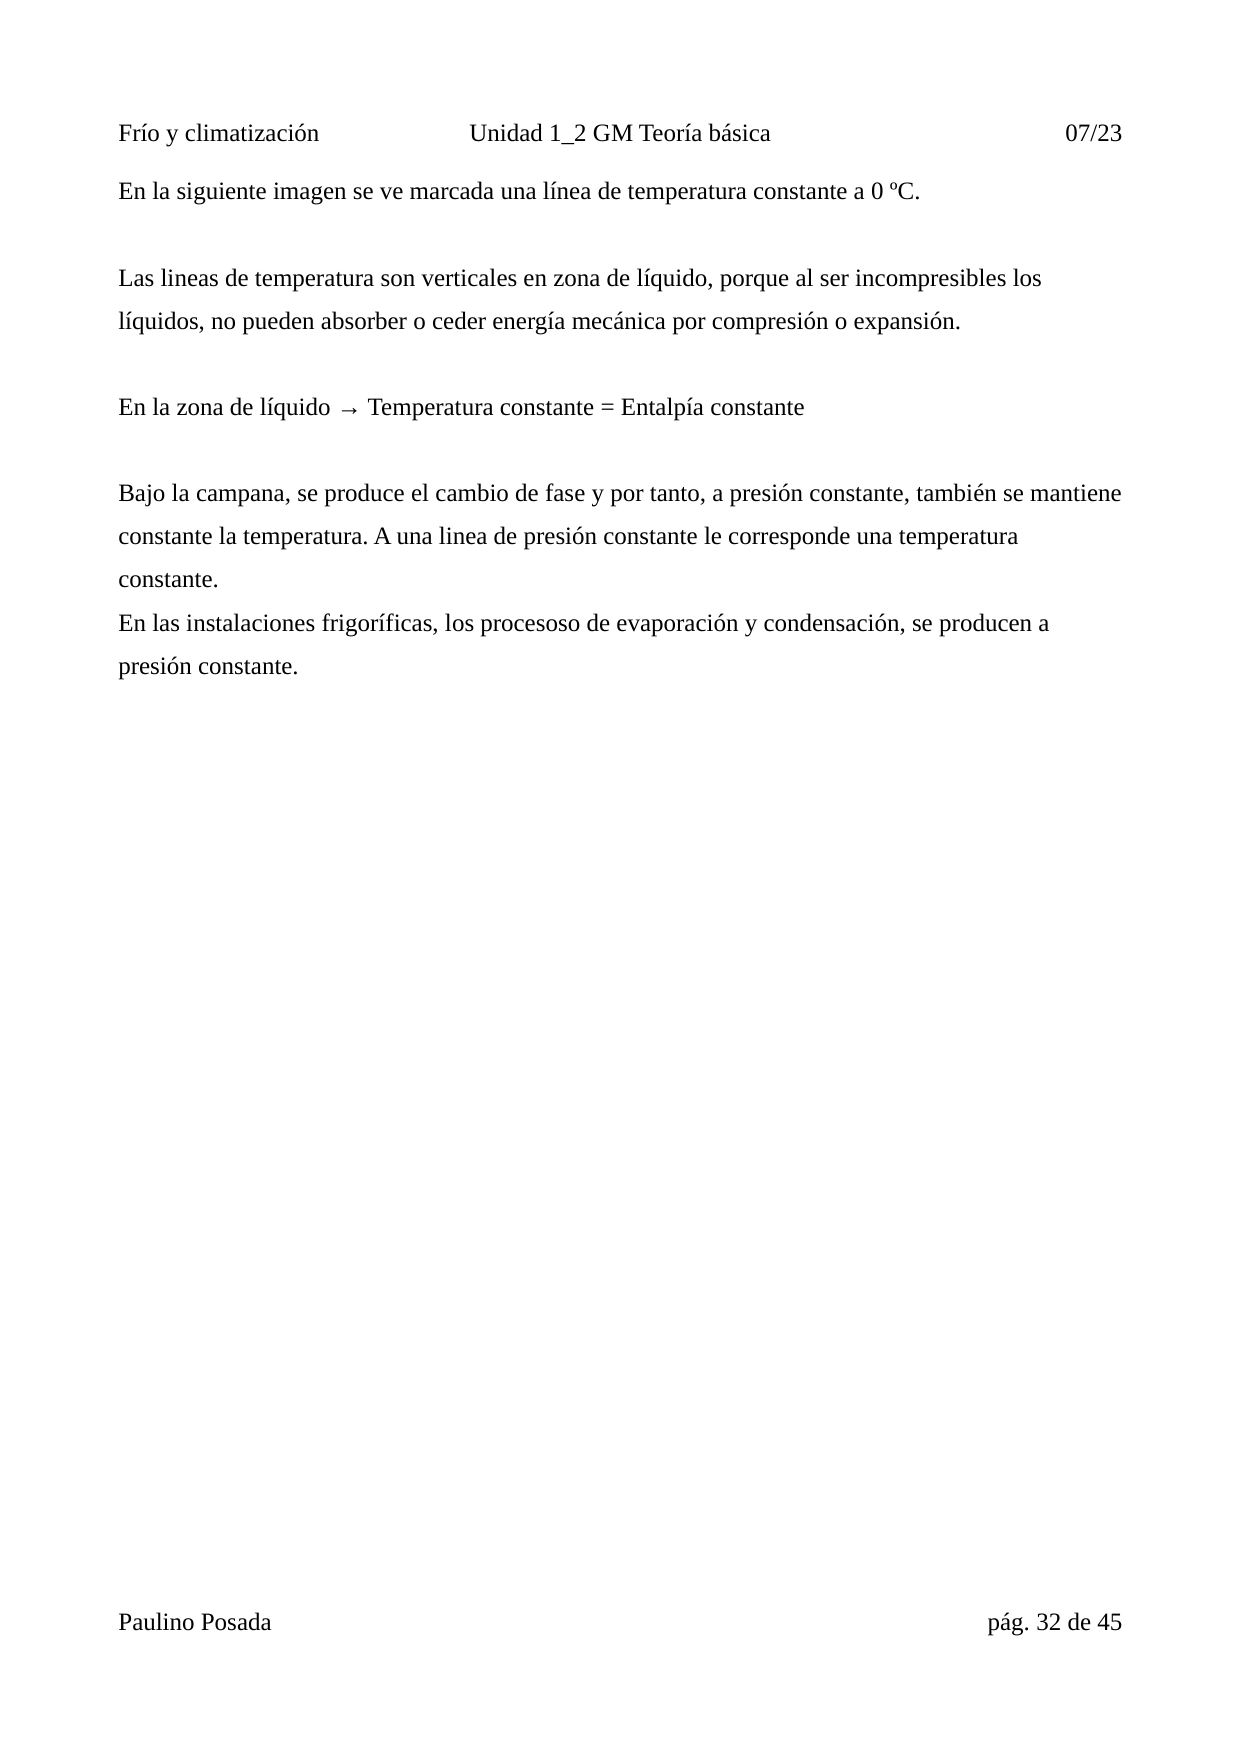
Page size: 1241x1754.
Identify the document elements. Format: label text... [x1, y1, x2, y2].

text Las lineas de temperatura son verticales en zona de líquido, porque al ser incompresibles los líquidos, no pueden absorber o ceder energía mecánica por compresión o expansión. [118, 263, 1122, 334]
text En la siguiente imagen se ve marcada una línea de temperatura constante a 0 ºC. [118, 176, 1122, 205]
text En la zona de líquido → Temperatura constante = Entalpía constante [118, 392, 1122, 421]
text En las instalaciones frigoríficas, los procesoso de evaporación y condensación, se producen a presión constante. [118, 608, 1122, 679]
text Bajo la campana, se produce el cambio de fase y por tanto, a presión constante, también se mantiene constante la temperatura. A una linea de presión constante le corresponde una temperatura constante. [118, 478, 1122, 593]
